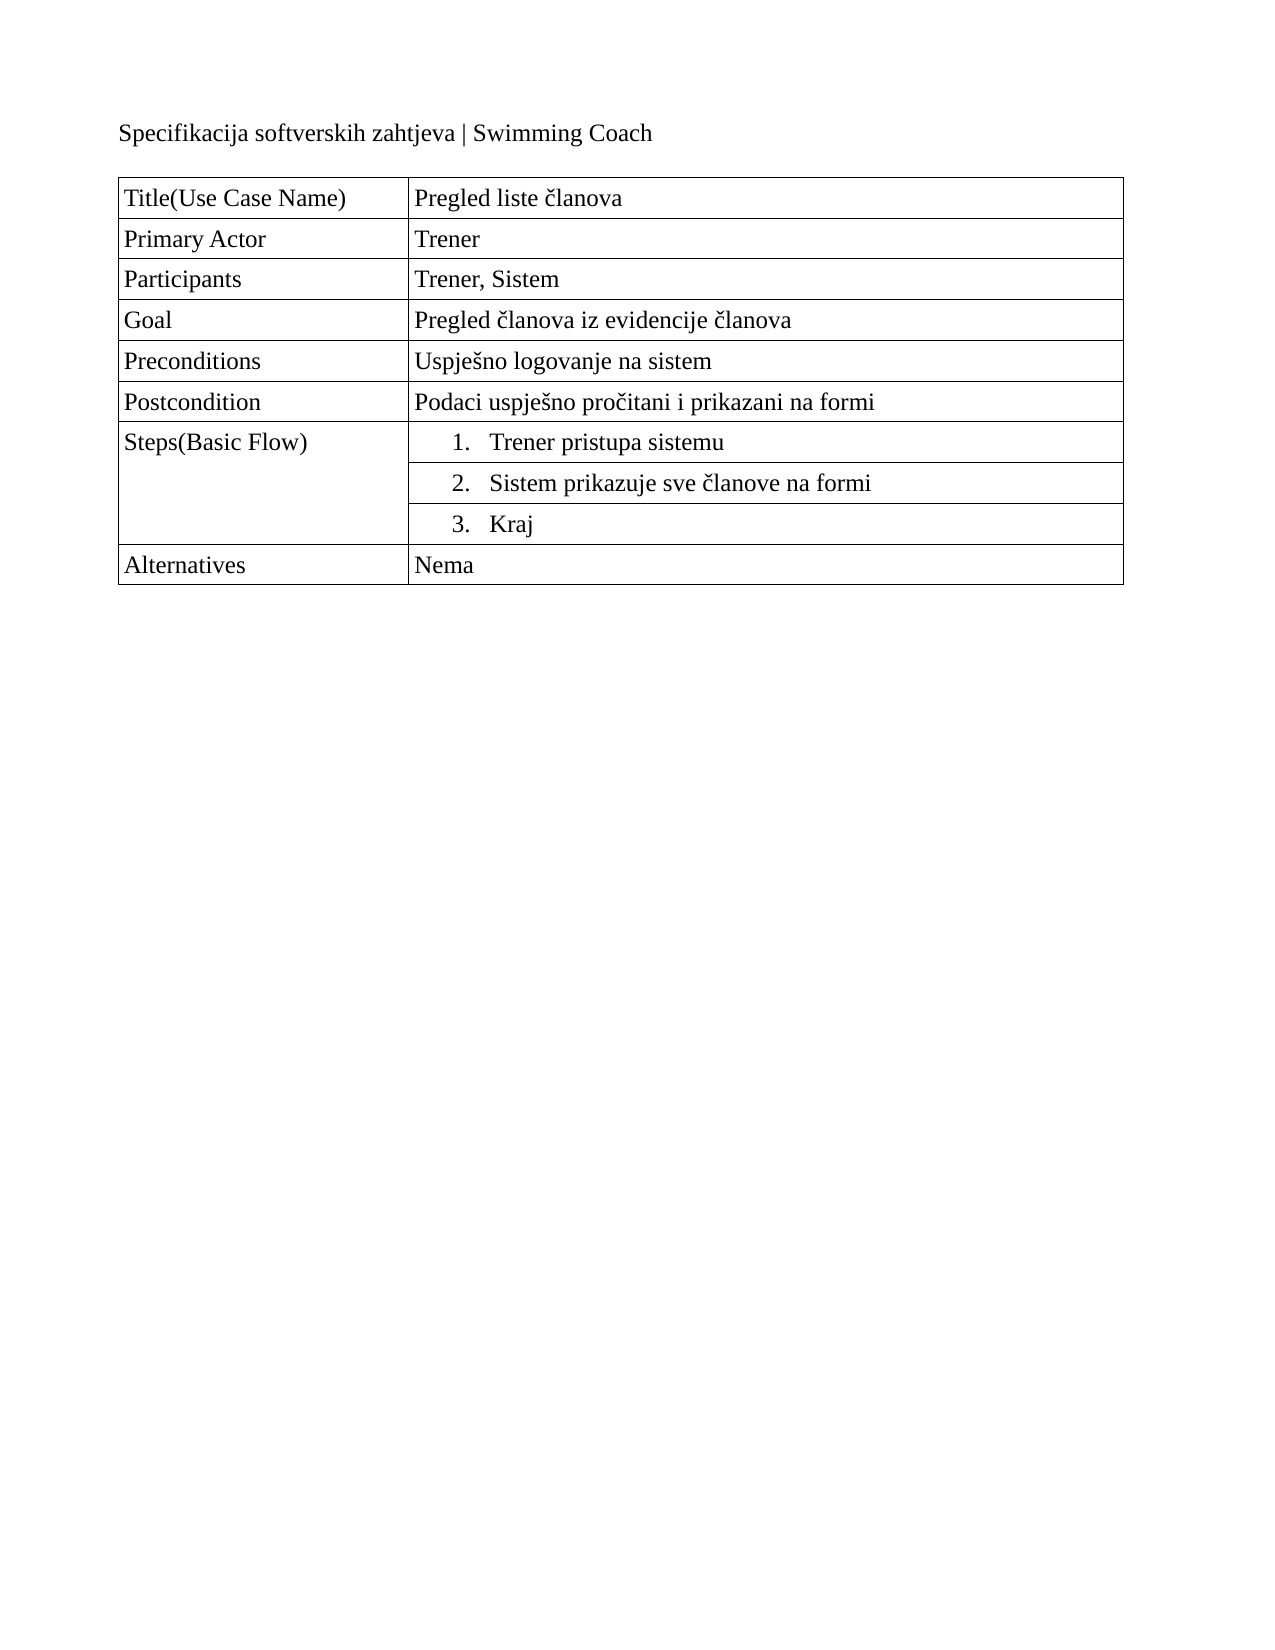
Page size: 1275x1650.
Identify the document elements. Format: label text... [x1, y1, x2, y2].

table_header Pregled liste članova [409, 178, 1123, 218]
table_cell Postcondition [119, 382, 408, 421]
table_cell Goal [119, 300, 408, 340]
table_cell Nema [409, 545, 1123, 584]
table_header Title(Use Case Name) [119, 178, 408, 218]
table_cell Trener [409, 219, 1123, 258]
table_cell Sistem prikazuje sve članove na formi [409, 463, 1123, 503]
table_cell Primary Actor [119, 219, 408, 258]
table_cell Alternatives [119, 545, 408, 584]
table_cell Uspješno logovanje na sistem [409, 341, 1123, 381]
table_cell Steps(Basic Flow) [119, 422, 408, 543]
table_cell Kraj [409, 504, 1123, 543]
table_cell Podaci uspješno pročitani i prikazani na formi [409, 382, 1123, 421]
table_cell Trener pristupa sistemu [409, 422, 1123, 462]
table_cell Participants [119, 259, 408, 299]
table_cell Pregled članova iz evidencije članova [409, 300, 1123, 340]
table_cell Trener, Sistem [409, 259, 1123, 299]
table_cell Preconditions [119, 341, 408, 381]
